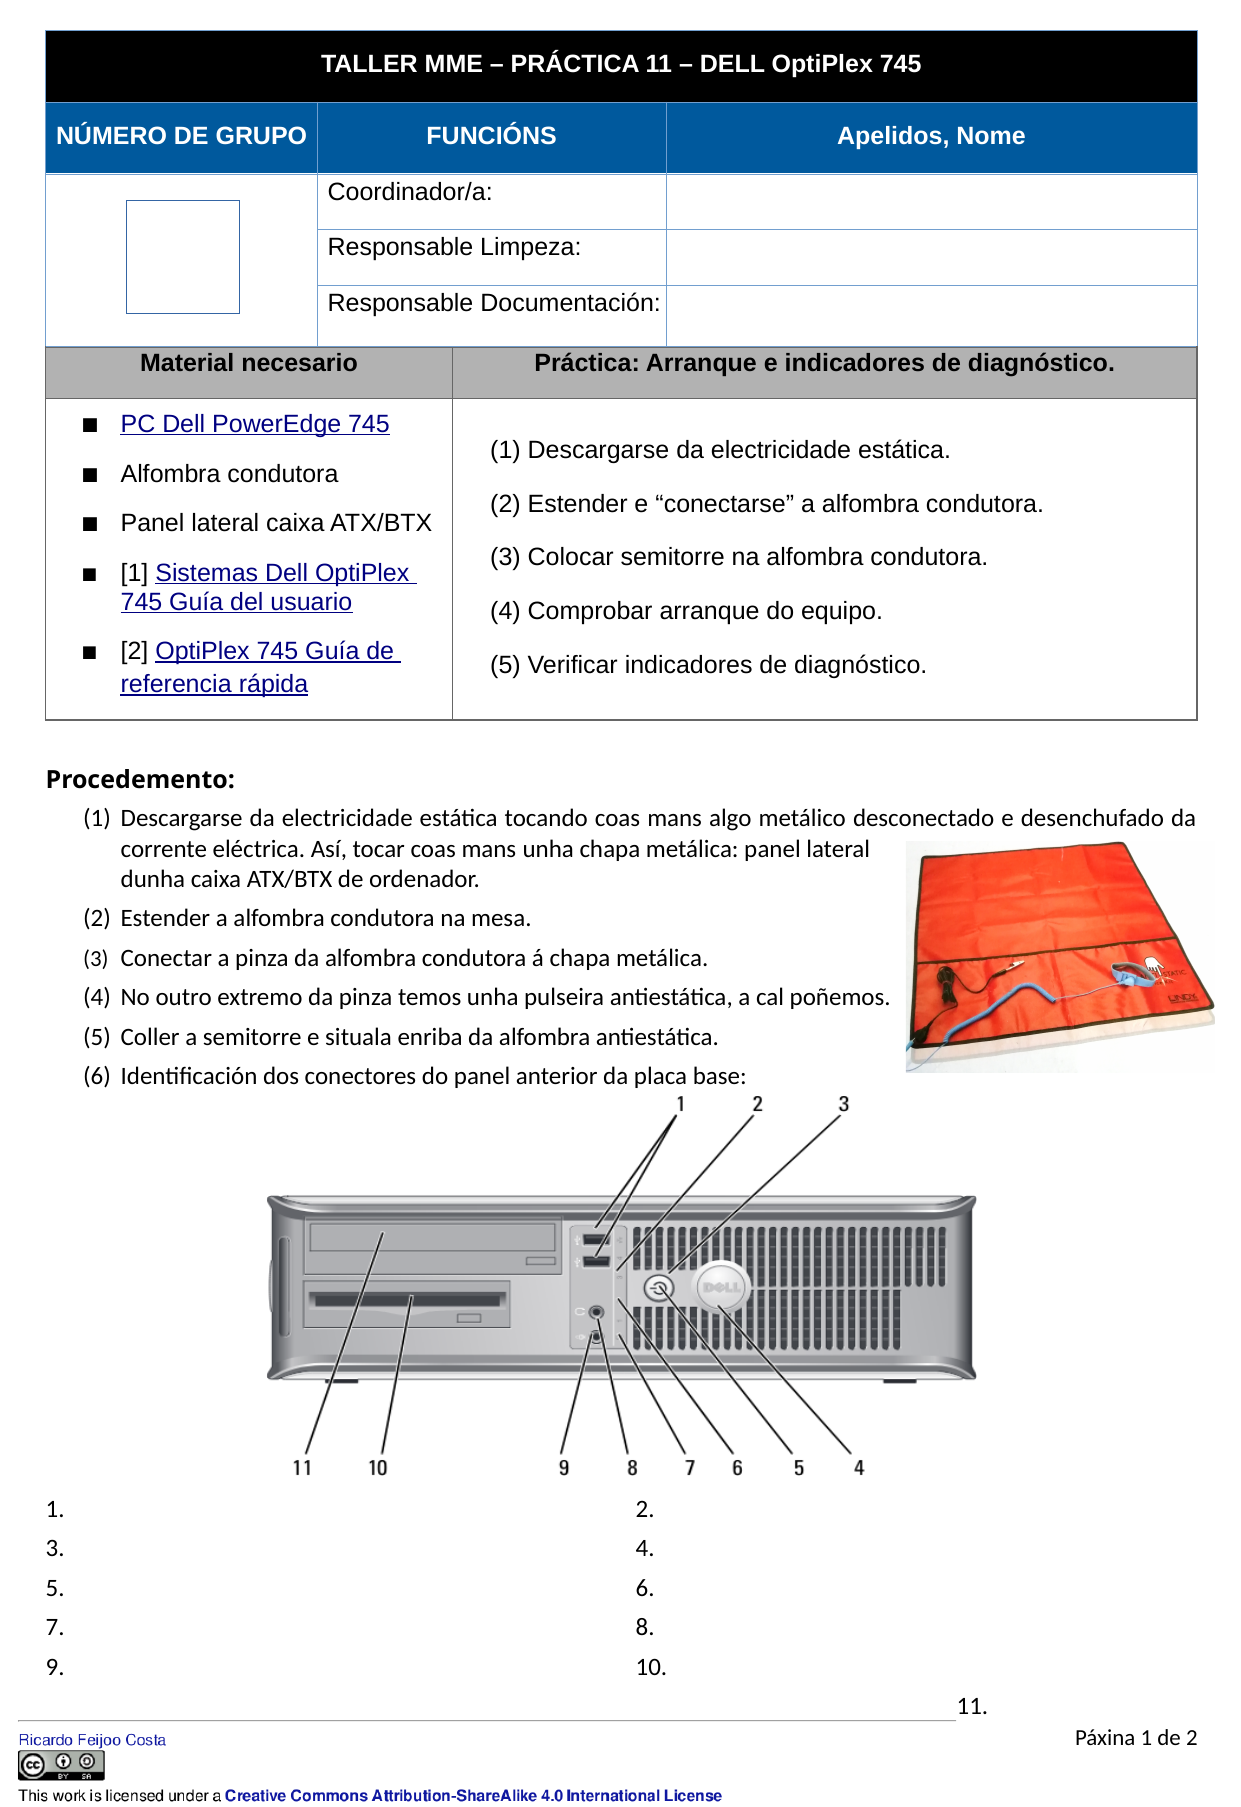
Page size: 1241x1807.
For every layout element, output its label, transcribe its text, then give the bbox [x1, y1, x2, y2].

table_cell NÚMERO DE GRUPO [46, 103, 317, 173]
table_cell PC Dell PowerEdge 745 Alfombra condutora Panel lateral caixa ATX/BTX [1] Sistemas Dell OptiPlex 745 Guía del usuario [2] OptiPlex 745 Guía de referencia rápida [46, 399, 452, 719]
picture [8, 1715, 957, 1806]
text 5. 6. [45, 1572, 1197, 1602]
list Identificación dos conectores do panel anterior da placa base: [83, 1060, 1197, 1091]
list Conectar a pinza da alfombra condutora á chapa metálica. [83, 942, 905, 972]
list Coller a semitorre e situala enriba da alfombra antiestática. [83, 1021, 905, 1051]
table_header TALLER MME – PRÁCTICA 11 – DELL OptiPlex 745 [46, 31, 1197, 102]
text 1. 2. [45, 1493, 1197, 1524]
picture [266, 1095, 977, 1476]
text Procedemento: [45, 761, 1197, 795]
table_cell Responsable Documentación: [318, 286, 666, 346]
table_cell Descargarse da electricidade estática. Estender e “conectarse” a alfombra condutora. Colocar semitorre na alfombra condutora. Comprobar arranque do equipo. Verificar indicadores de diagnóstico. [453, 399, 1196, 719]
text 3. 4. [45, 1533, 1197, 1563]
table_header Práctica: Arranque e indicadores de diagnóstico. [453, 348, 1196, 398]
table_cell Responsable Limpeza: [318, 230, 666, 284]
table_header Material necesario [46, 348, 452, 398]
table_cell [46, 175, 317, 346]
table_cell Coordinador/a: [318, 175, 666, 229]
list Descargarse da electricidade estática tocando coas mans algo metálico desconectado e desenchufado da corrente eléctrica. Así, tocar coas mans unha chapa metálica: panel lateral [83, 802, 1197, 863]
table_cell Apelidos, Nome [667, 103, 1197, 173]
text 7. 8. [45, 1611, 1197, 1642]
table_cell [667, 286, 1197, 346]
text 9. 10. [45, 1651, 1197, 1681]
table_cell [667, 230, 1197, 284]
table_cell [667, 175, 1197, 229]
picture [905, 841, 1215, 1073]
text 11. [45, 1690, 1197, 1721]
list No outro extremo da pinza temos unha pulseira antiestática, a cal poñemos. [83, 981, 905, 1012]
list Estender a alfombra condutora na mesa. [83, 903, 905, 933]
table_cell FUNCIÓNS [318, 103, 666, 173]
list dunha caixa ATX/BTX de ordenador. [83, 863, 905, 894]
